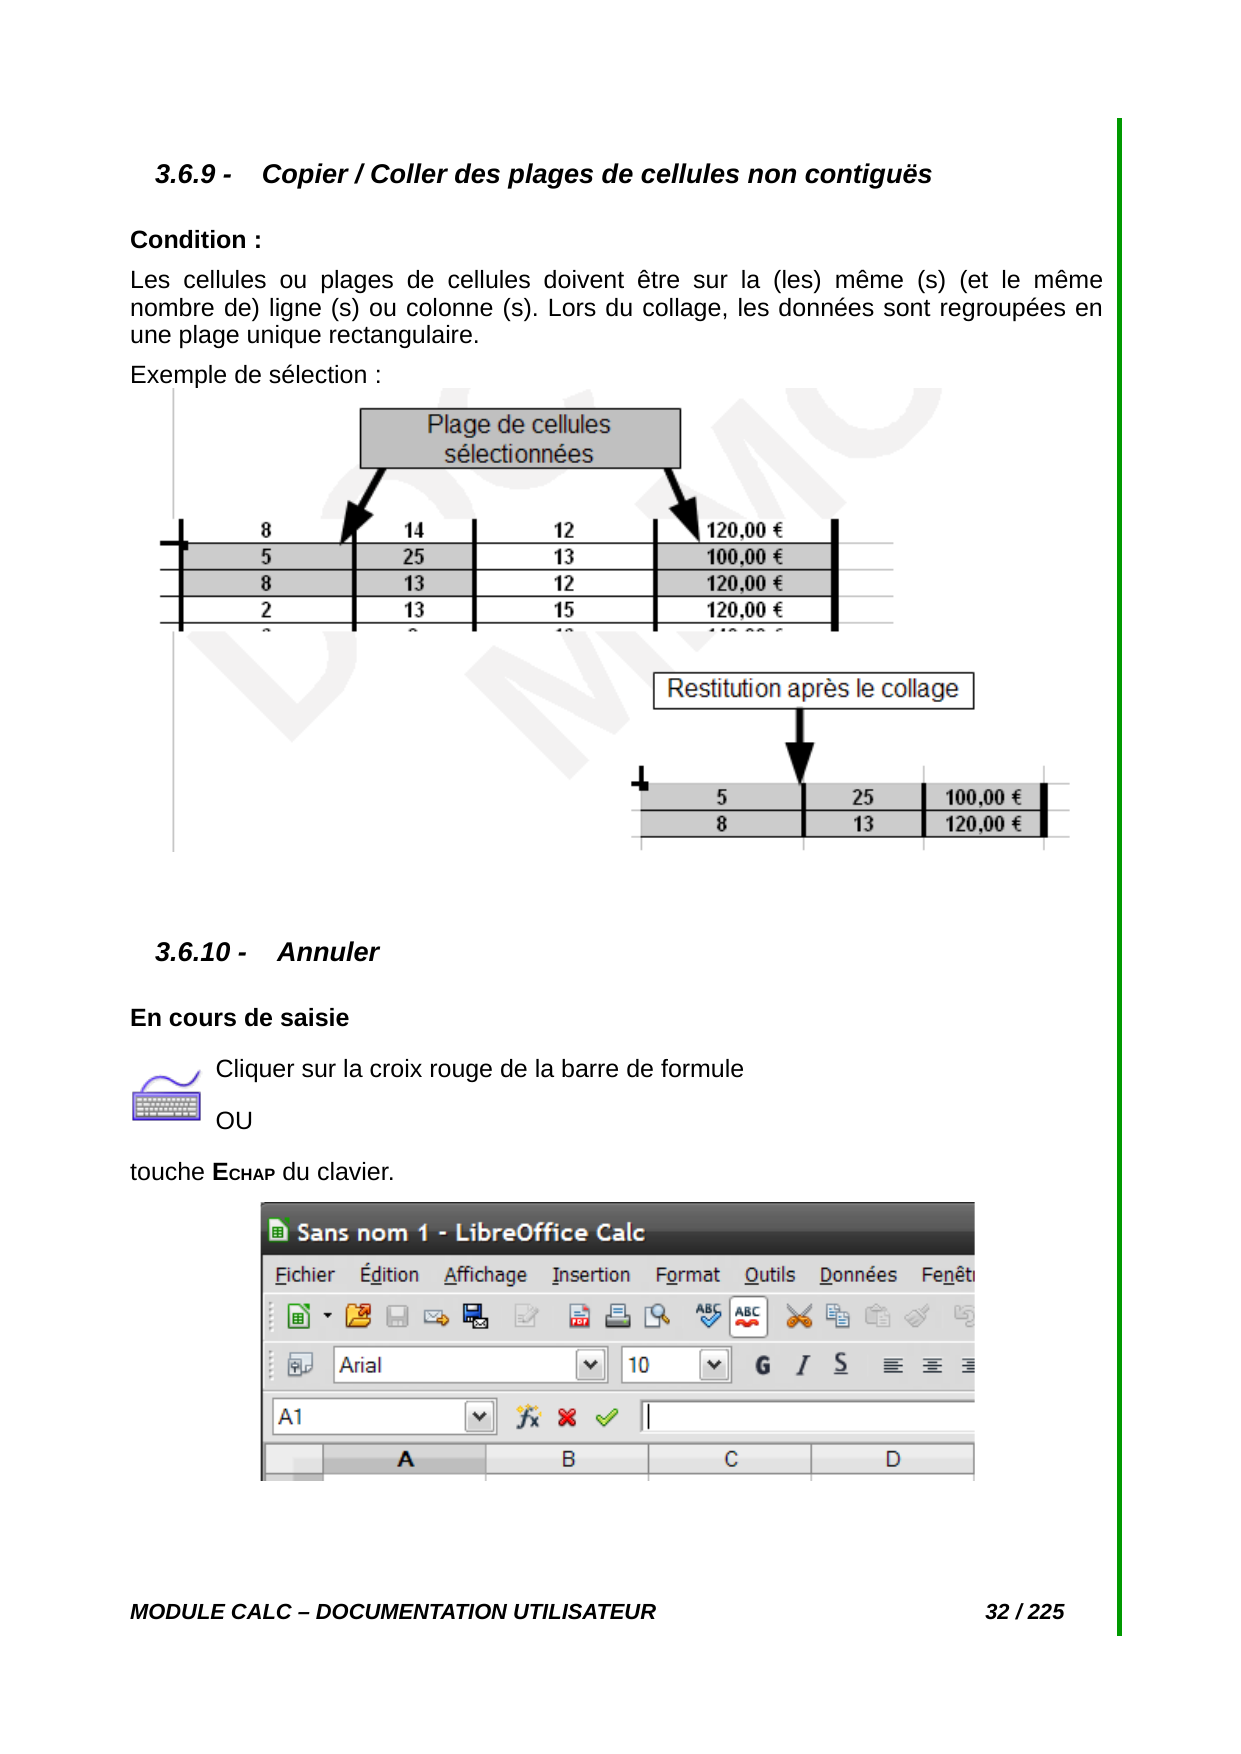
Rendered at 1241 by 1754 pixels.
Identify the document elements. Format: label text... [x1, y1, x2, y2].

text Les cellules ou plages de cellules doivent être sur la (les) même (s) (et le même nombre de) ligne (s) ou colonne (s). Lors du collage, les données sont regroupées en une plage unique rectangulaire. [130, 265, 1105, 349]
text Exemple de sélection : [130, 361, 1105, 389]
text Condition : [130, 226, 1105, 254]
text Cliquer sur la croix rouge de la barre de formule [130, 1055, 1105, 1083]
text OU [204, 1106, 1105, 1134]
text En cours de saisie [130, 1003, 1105, 1031]
picture [260, 1202, 975, 1481]
picture [151, 388, 1084, 852]
subtitle Annuler [155, 937, 1105, 967]
text touche Echap du clavier. [130, 1158, 1105, 1186]
picture [128, 1059, 204, 1135]
